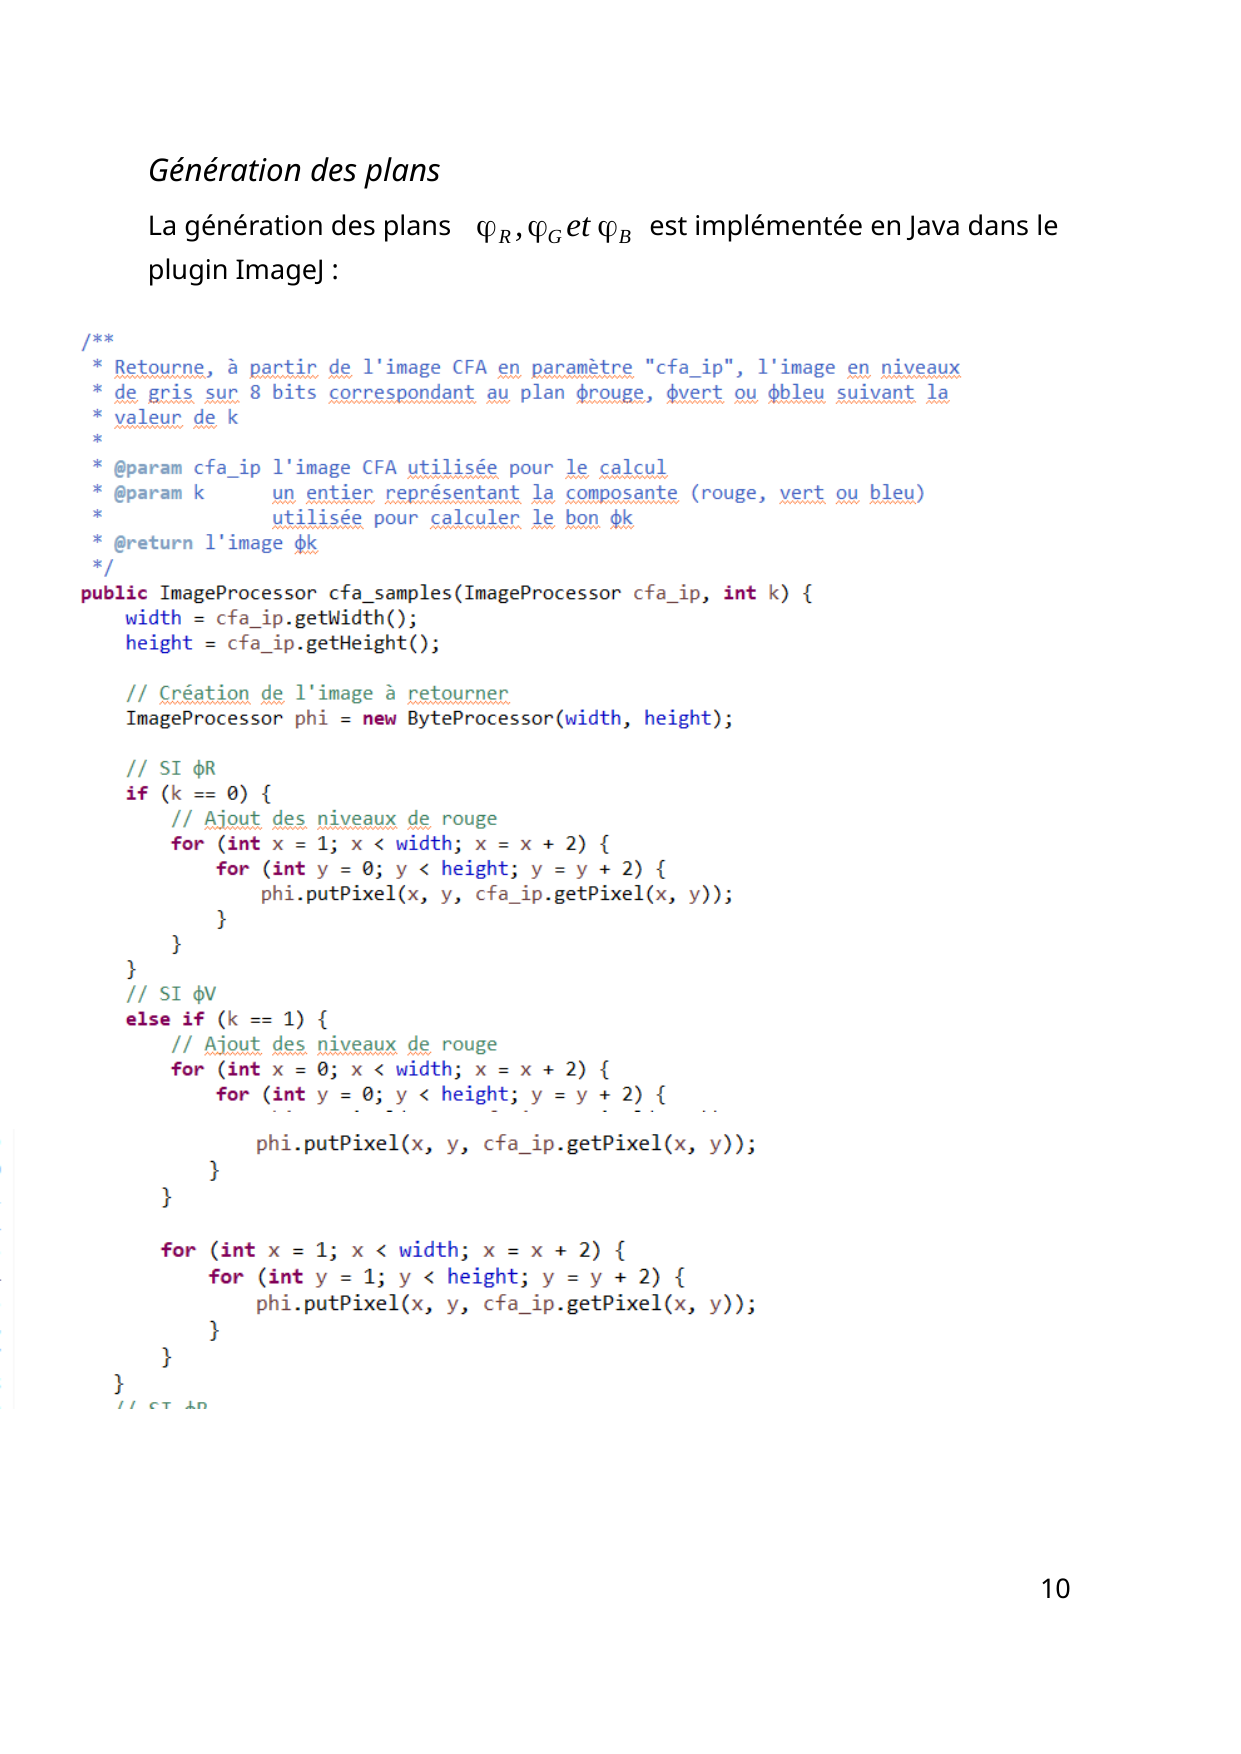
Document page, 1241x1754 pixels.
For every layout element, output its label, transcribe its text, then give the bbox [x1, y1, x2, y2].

text La génération des plans est implémentée en Java dans le plugin ImageJ : [148, 206, 1093, 288]
text Génération des plans [148, 148, 1093, 190]
picture [0, 1129, 1241, 1409]
picture [38, 326, 1203, 1112]
